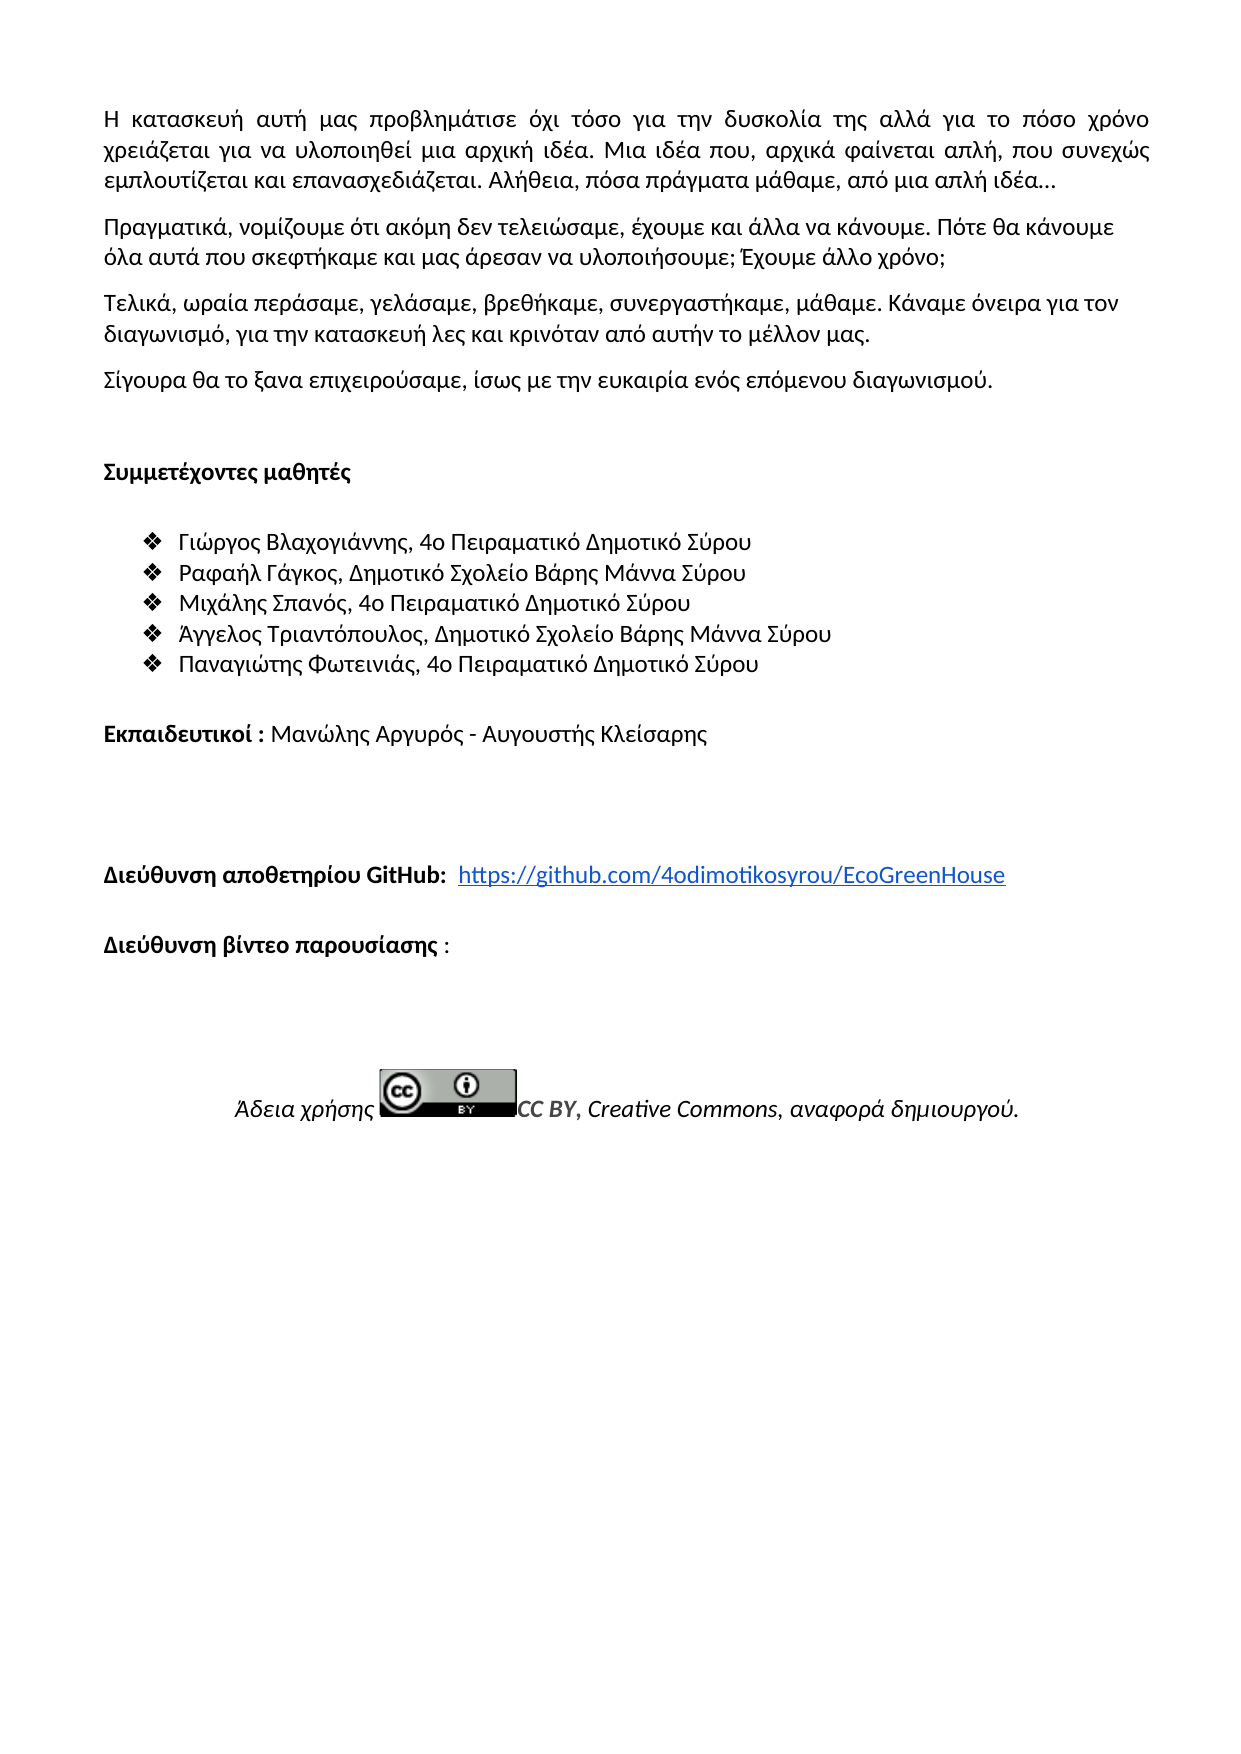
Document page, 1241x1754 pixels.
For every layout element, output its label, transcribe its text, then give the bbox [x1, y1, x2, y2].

text Η κατασκευή αυτή μας προβλημάτισε όχι τόσο για την δυσκολία της αλλά για το πόσο χρόνο χρειάζεται για να υλοποιηθεί μια αρχική ιδέα. Μια ιδέα που, αρχικά φαίνεται απλή, που συνεχώς εμπλουτίζεται και επανασχεδιάζεται. Αλήθεια, πόσα πράγματα μάθαμε, από μια απλή ιδέα… [103, 103, 1152, 195]
text Συμμετέχοντες μαθητές [103, 456, 1152, 487]
text Διεύθυνση βίντεο παρουσίασης : [103, 929, 1152, 959]
list Άγγελος Τριαντόπουλος, Δημοτικό Σχολείο Βάρης Μάννα Σύρου [141, 618, 1152, 648]
text Σίγουρα θα το ξανα επιχειρούσαμε, ίσως με την ευκαιρία ενός επόμενου διαγωνισμού. [103, 364, 1152, 394]
text Πραγματικά, νομίζουμε ότι ακόμη δεν τελειώσαμε, έχουμε και άλλα να κάνουμε. Πότε θα κάνουμε όλα αυτά που σκεφτήκαμε και μας άρεσαν να υλοποιήσουμε; Έχουμε άλλο χρόνο; [103, 211, 1152, 272]
text Εκπαιδευτικοί : Μανώλης Αργυρός - Αυγουστής Κλείσαρης [103, 718, 1152, 749]
list Μιχάλης Σπανός, 4ο Πειραματικό Δημοτικό Σύρου [141, 587, 1152, 618]
text Άδεια χρήσης CC BY, Creative Commons, αναφορά δημιουργού. [103, 1069, 1152, 1123]
text Τελικά, ωραία περάσαμε, γελάσαμε, βρεθήκαμε, συνεργαστήκαμε, μάθαμε. Κάναμε όνειρα για τον διαγωνισμό, για την κατασκευή λες και κρινόταν από αυτήν το μέλλον μας. [103, 287, 1152, 348]
list Γιώργος Βλαχογιάννης, 4ο Πειραματικό Δημοτικό Σύρου [141, 526, 1152, 557]
text Διεύθυνση αποθετηρίου GitHub: https://github.com/4odimotikosyrou/EcoGreenHouse [103, 859, 1152, 889]
list Παναγιώτης Φωτεινιάς, 4ο Πειραματικό Δημοτικό Σύρου [141, 648, 1152, 679]
list Ραφαήλ Γάγκος, Δημοτικό Σχολείο Βάρης Μάννα Σύρου [141, 557, 1152, 587]
picture [379, 1069, 517, 1117]
